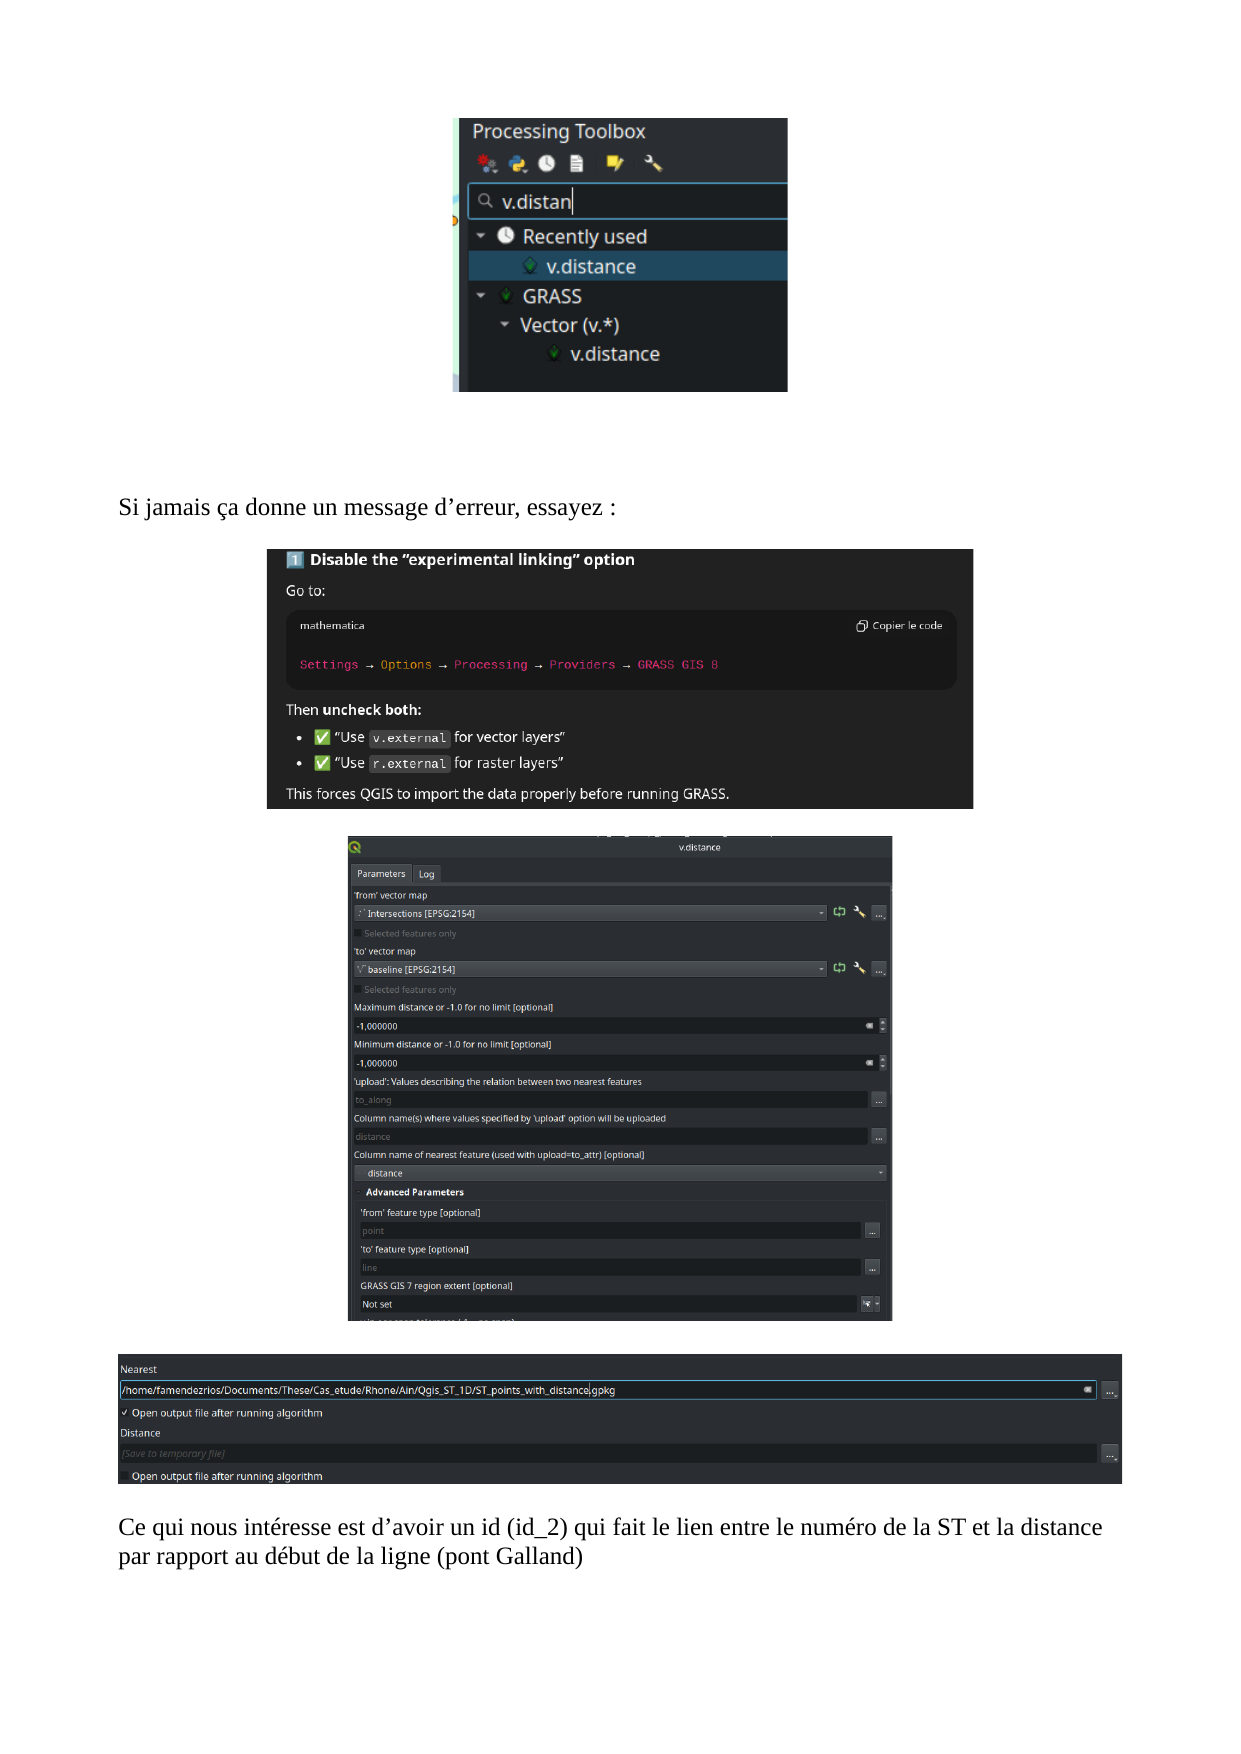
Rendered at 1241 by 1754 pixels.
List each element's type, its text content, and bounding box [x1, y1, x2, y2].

picture [266, 549, 974, 809]
text Ce qui nous intéresse est d’avoir un id (id_2) qui fait le lien entre le numéro de la ST et la distance par rapport au début de la ligne (pont Galland) [118, 1512, 1122, 1570]
picture [118, 1354, 1123, 1484]
picture [347, 836, 893, 1321]
text Si jamais ça donne un message d’erreur, essayez : [118, 492, 1122, 521]
picture [452, 118, 788, 392]
